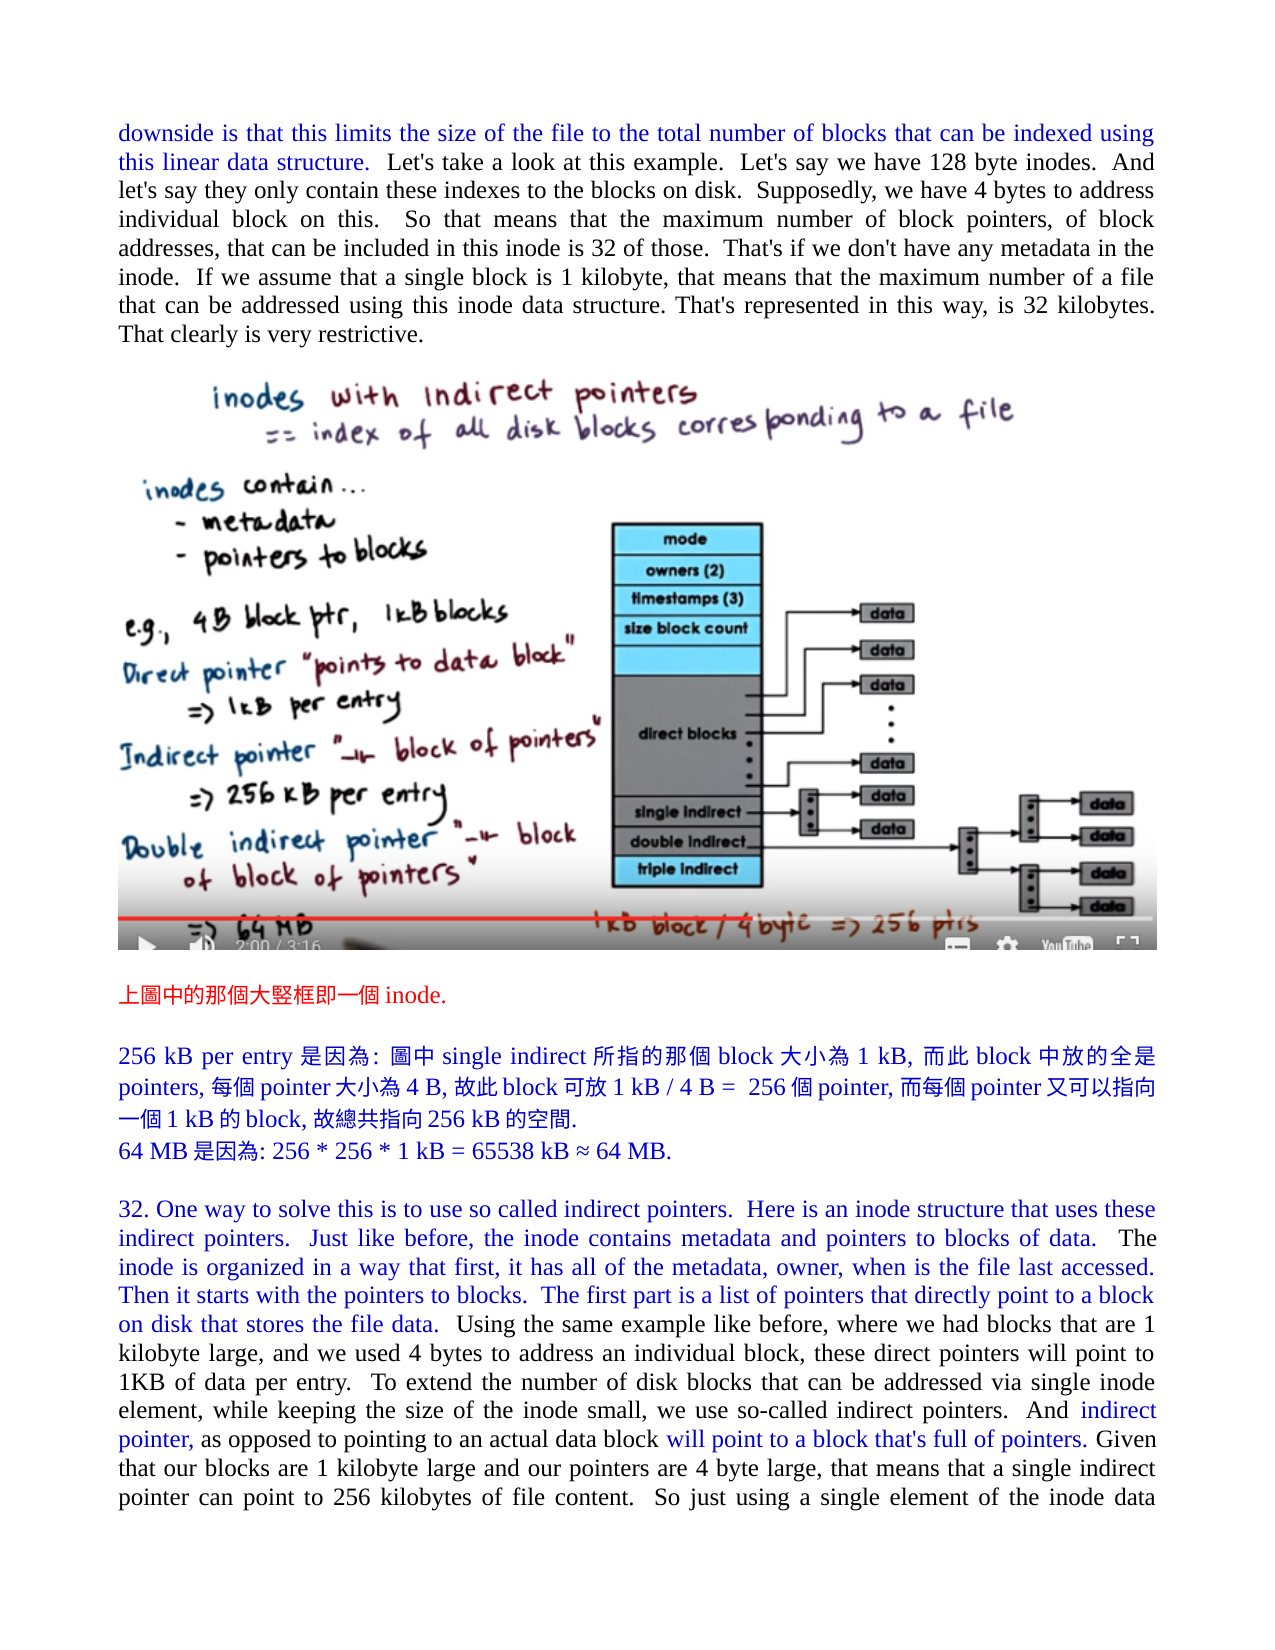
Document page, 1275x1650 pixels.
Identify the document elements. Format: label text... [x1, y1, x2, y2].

picture [118, 376, 1157, 950]
text downside is that this limits the size of the file to the total number of blocks that can be indexed using this linear data structure. Let's take a look at this example. Let's say we have 128 byte inodes. And let's say they only contain these indexes to the blocks on disk. Supposedly, we have 4 bytes to address individual block on this. So that means that the maximum number of block pointers, of block addresses, that can be included in this inode is 32 of those. That's if we don't have any metadata in the inode. If we assume that a single block is 1 kilobyte, that means that the maximum number of a file that can be addressed using this inode data structure. That's represented in this way, is 32 kilobytes. That clearly is very restrictive. [118, 118, 1157, 348]
text 64 MB是因為: 256 * 256 * 1 kB = 65538 kB ≈ 64 MB. [118, 1134, 1157, 1165]
text 上圖中的那個大竪框即一個inode. [118, 978, 1157, 1010]
text 32. One way to solve this is to use so called indirect pointers. Here is an inode structure that uses these indirect pointers. Just like before, the inode contains metadata and pointers to blocks of data. The inode is organized in a way that first, it has all of the metadata, owner, when is the file last accessed. Then it starts with the pointers to blocks. The first part is a list of pointers that directly point to a block on disk that stores the file data. Using the same example like before, where we had blocks that are 1 kilobyte large, and we used 4 bytes to address an individual block, these direct pointers will point to 1KB of data per entry. To extend the number of disk blocks that can be addressed via single inode element, while keeping the size of the inode small, we use so-called indirect pointers. And indirect pointer, as opposed to pointing to an actual data block will point to a block that's full of pointers. Given that our blocks are 1 kilobyte large and our pointers are 4 byte large, that means that a single indirect pointer can point to 256 kilobytes of file content. So just using a single element of the inode data [118, 1194, 1157, 1510]
text 256 kB per entry是因為: 圖中single indirect所指的那個block大小為1 kB, 而此block中放的全是pointers, 每個pointer大小為4 B, 故此block可放 1 kB / 4 B = 256個pointer, 而每個pointer又可以指向一個1 kB的block, 故總共指向256 kB的空間. [118, 1039, 1157, 1134]
